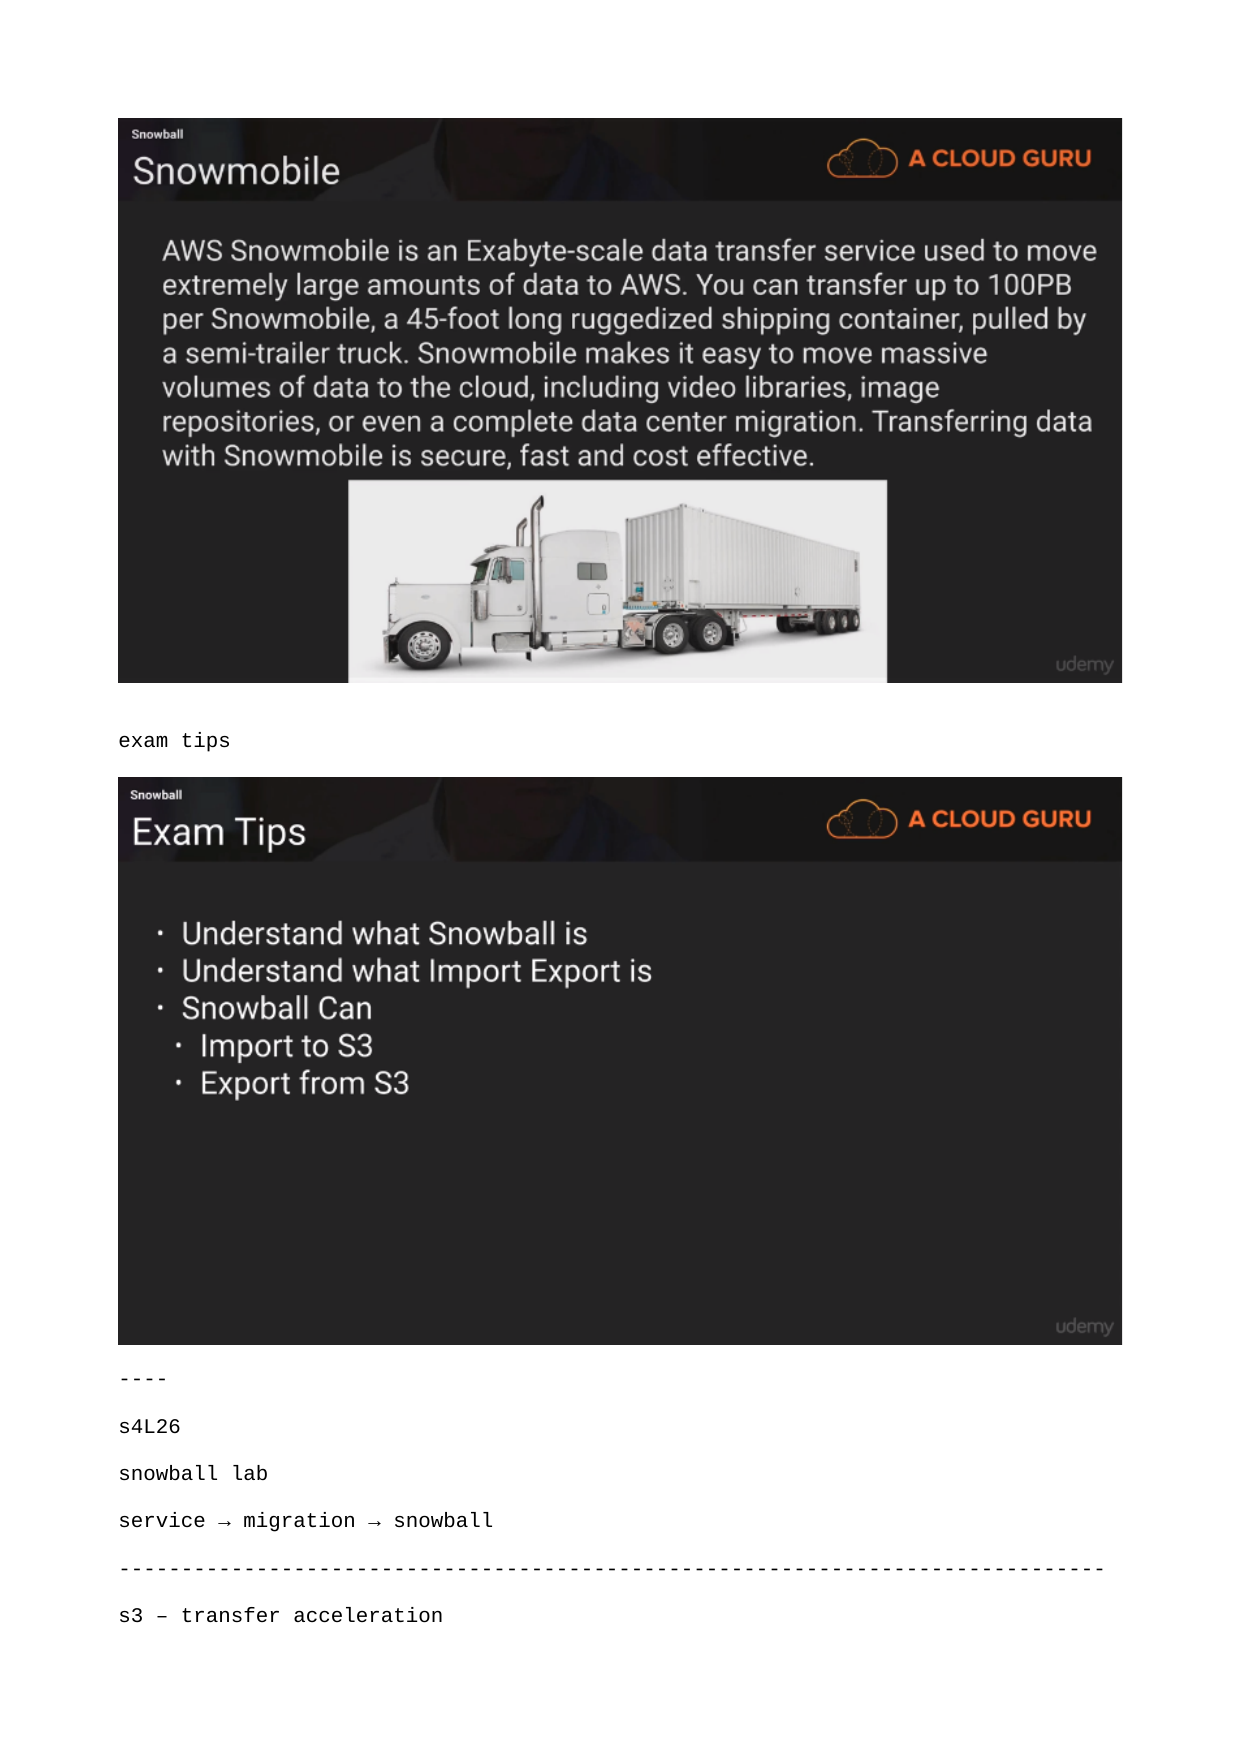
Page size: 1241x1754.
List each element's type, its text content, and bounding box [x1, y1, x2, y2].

text s4L26 [118, 1416, 1122, 1439]
text s3 – transfer acceleration [118, 1605, 1122, 1628]
text ---- [118, 1368, 1122, 1392]
text service → migration → snowball [118, 1510, 1122, 1534]
picture [118, 118, 1123, 683]
text ------------------------------------------------------------------------------- [118, 1558, 1122, 1581]
text snowball lab [118, 1463, 1122, 1487]
text exam tips [118, 730, 1122, 753]
picture [118, 777, 1123, 1345]
